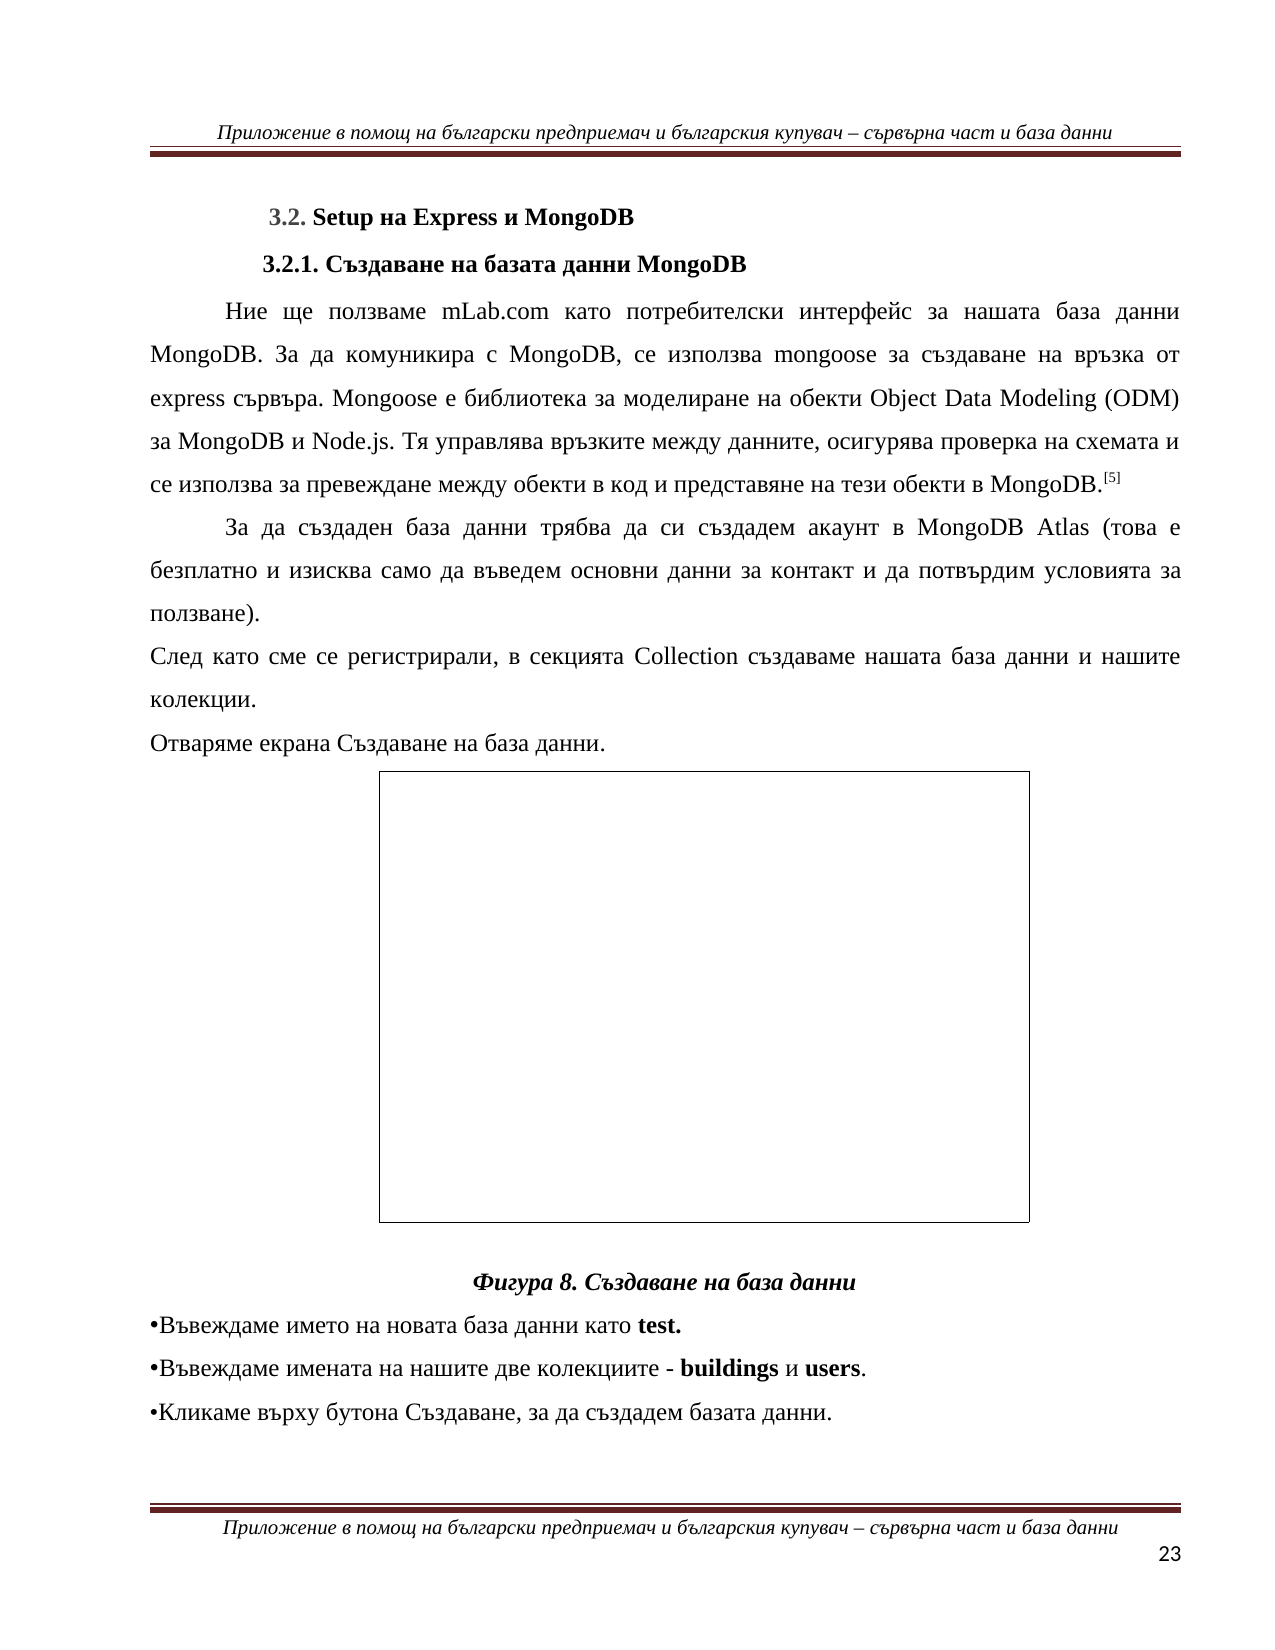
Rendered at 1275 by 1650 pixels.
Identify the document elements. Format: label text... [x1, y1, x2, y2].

subtitle 3.2.1. Създаване на базата данни MongoDB [225, 245, 1181, 279]
list Фигура 8. Създаване на база данни [150, 1267, 1181, 1296]
list Въвеждаме имената на нашите две колекциите - buildings и users. [150, 1353, 1181, 1382]
text За да създаден база данни трябва да си създадем акаунт в MongoDB Atlas (това е безплатно и изисква само да въведем основни данни за контакт и да потвърдим условията за ползване). [150, 512, 1181, 627]
text 3.2. Setup на Express и MongoDB [150, 202, 1181, 231]
list Кликаме върху бутона Създаване, за да създадем базата данни. [150, 1397, 1181, 1425]
list Въвеждаме името на новата база данни като test. [150, 1310, 1181, 1339]
text Ние ще ползваме mLab.com като потребителски интерфейс за нашата база данни MongoDB. За да комуникира с MongoDB, се използва mongoose за създаване на връзка от еxpress сървъра. Mongoose е библиотека за моделиране на обекти Object Data Modeling (ODM) за MongoDB и Node.js. Тя управлява връзките между данните, осигурява проверка на схемата и се използва за превеждане между обекти в код и представяне на тези обекти в MongoDB.[5] [150, 296, 1181, 498]
text След като сме се регистрирали, в секцията Collection създаваме нашата база данни и нашите колекции. Отваряме екрана Създаване на база данни. [150, 641, 1181, 756]
